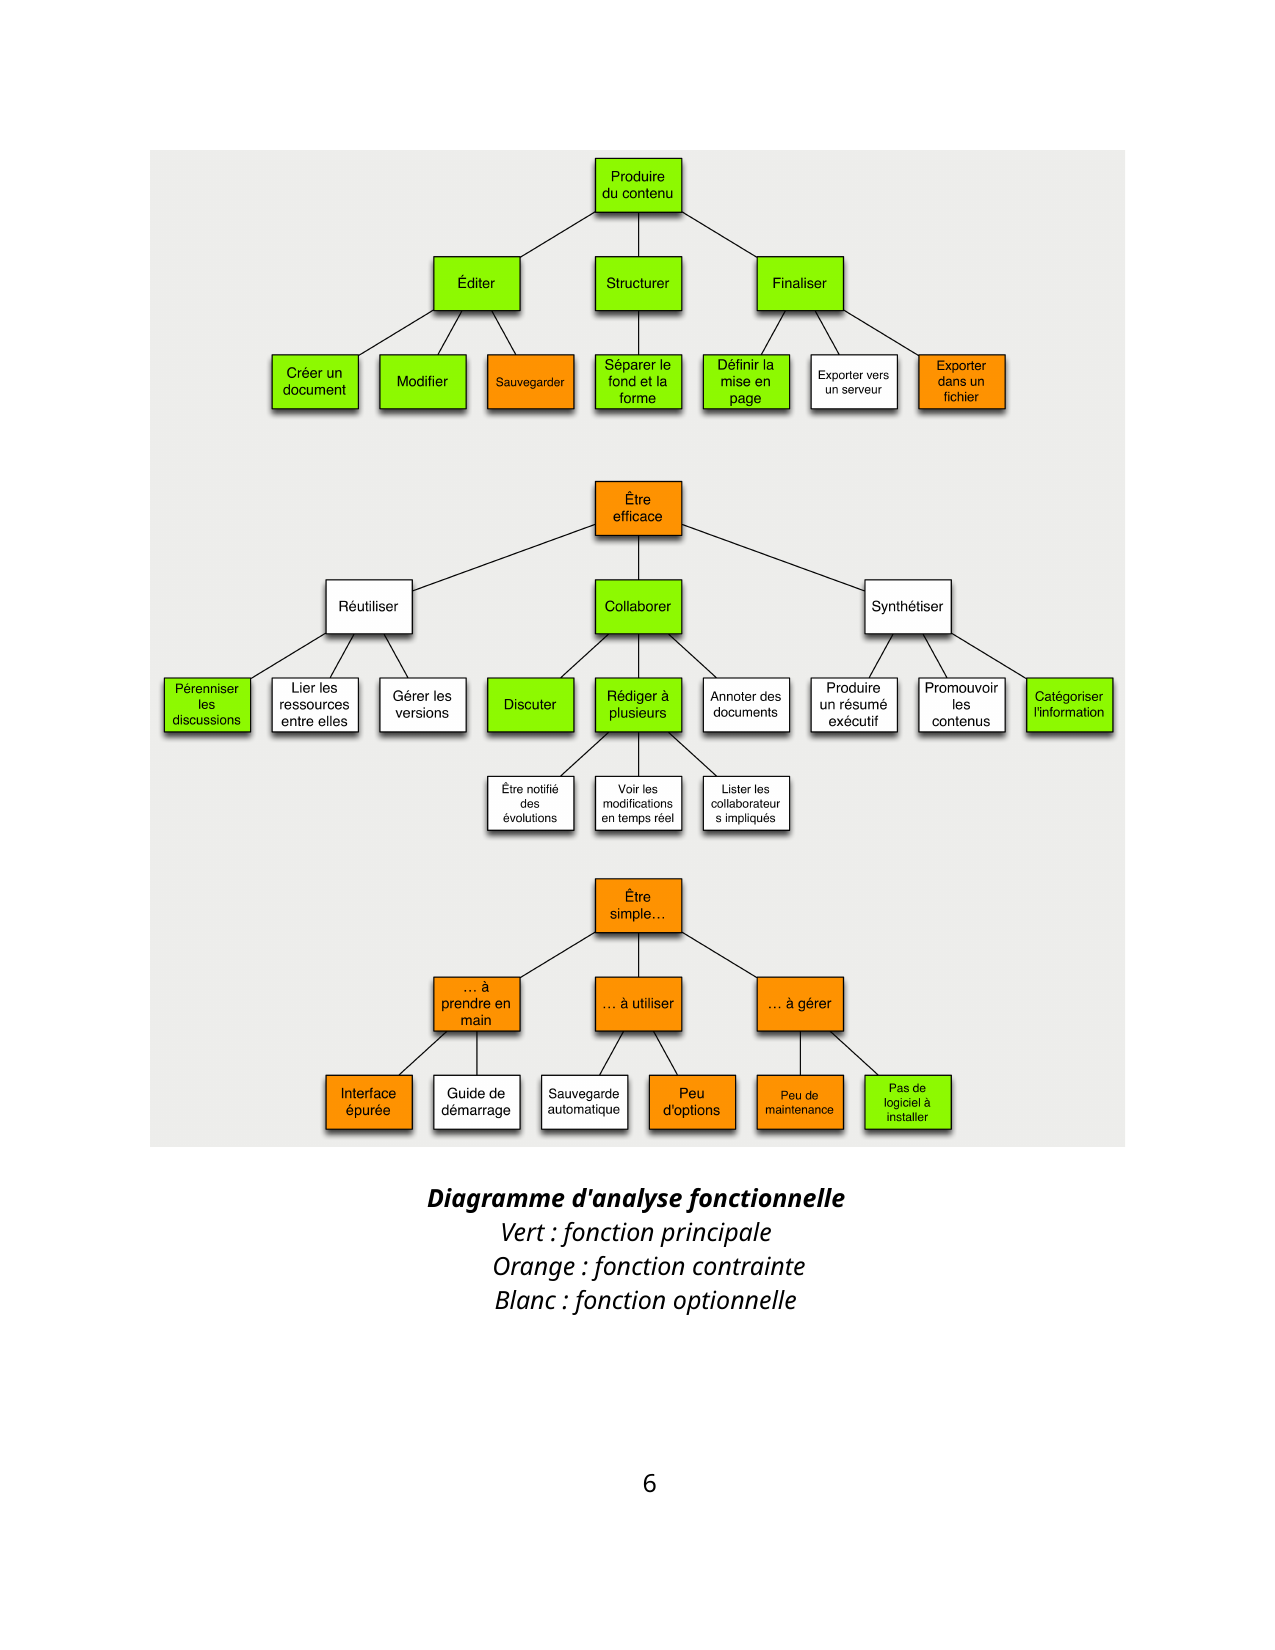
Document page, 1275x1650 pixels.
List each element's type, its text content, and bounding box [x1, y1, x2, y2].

text Diagramme d'analyse fonctionnelle [150, 1181, 1125, 1214]
text Blanc : fonction optionnelle [150, 1283, 1125, 1317]
picture [150, 150, 1125, 1147]
text Vert : fonction principale [150, 1214, 1125, 1249]
text Orange : fonction contrainte [150, 1249, 1125, 1283]
